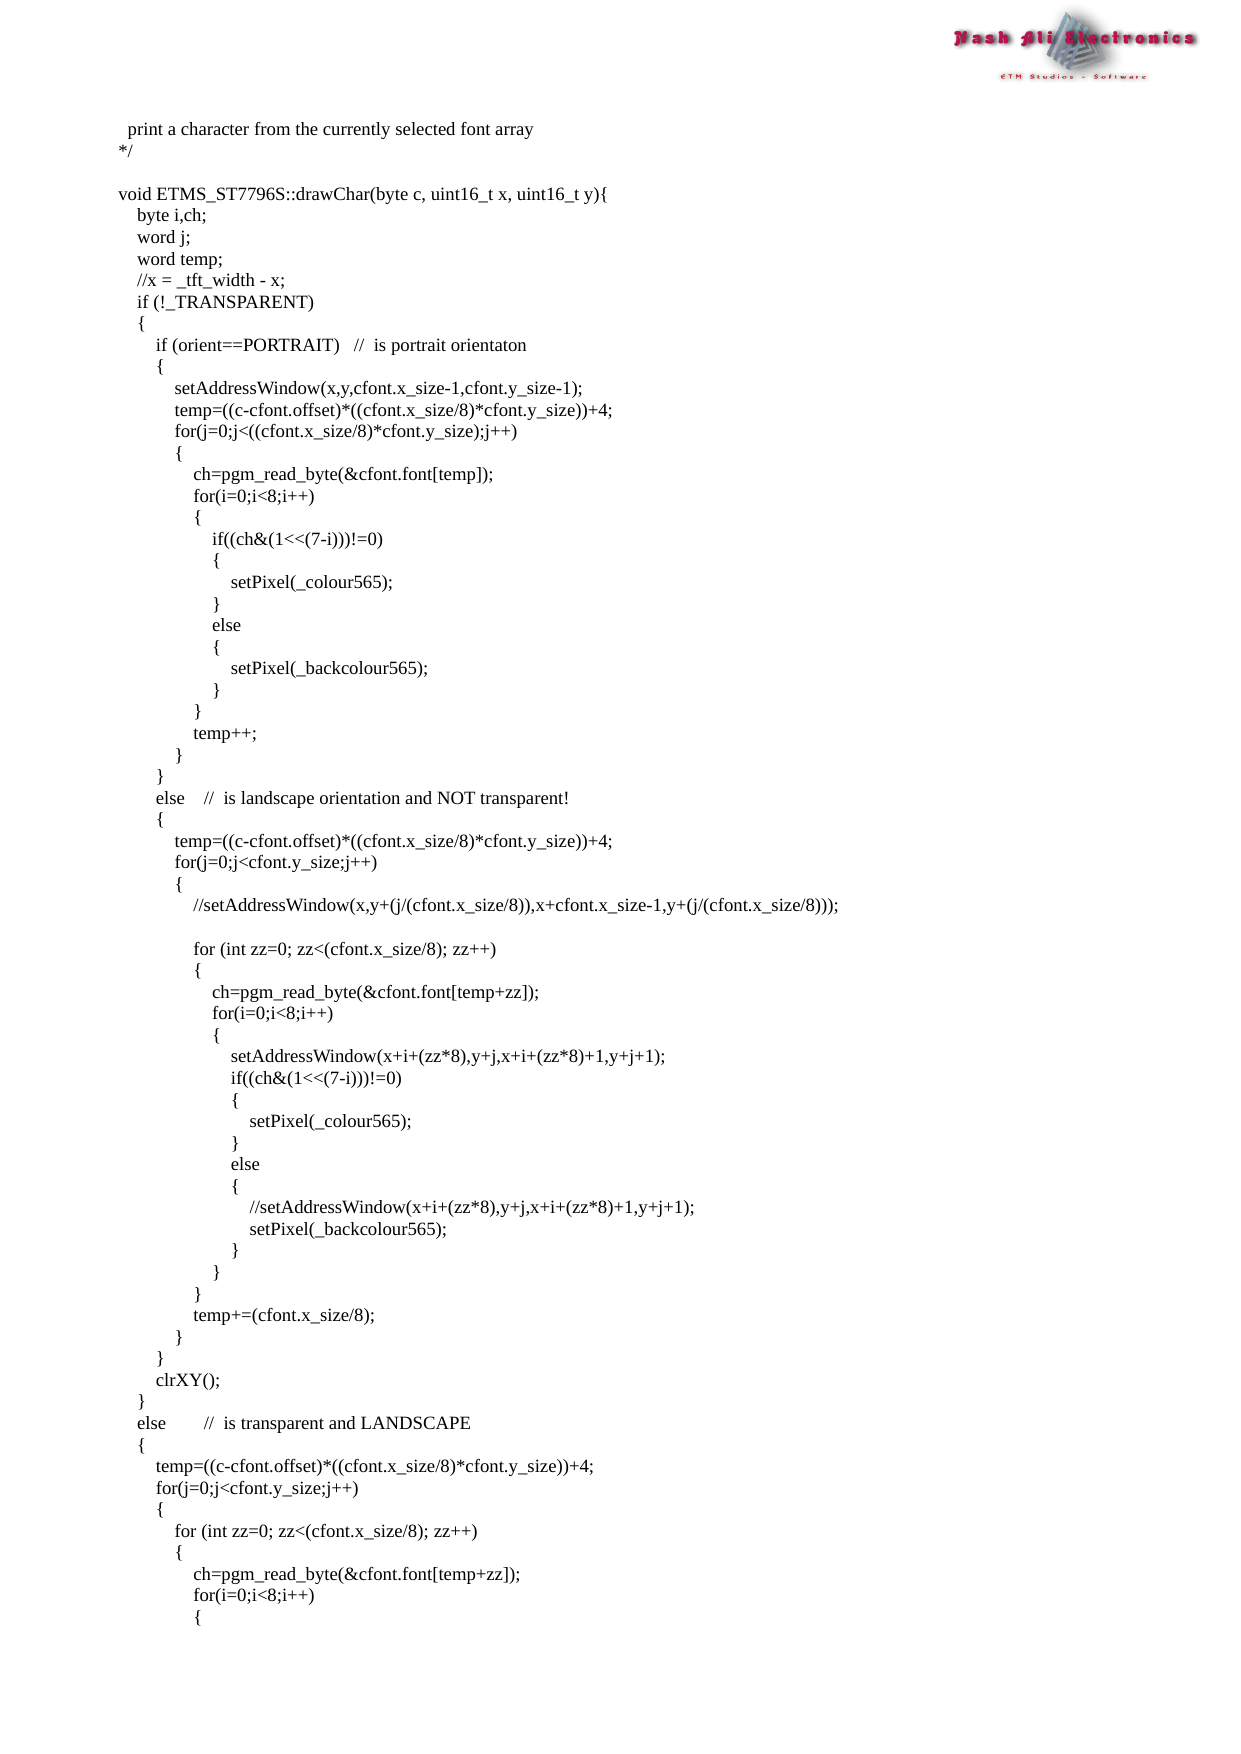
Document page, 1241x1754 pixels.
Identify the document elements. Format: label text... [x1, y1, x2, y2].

text } [118, 592, 1122, 614]
text clrXY(); [118, 1369, 1122, 1390]
text //x = _tft_width - x; [118, 269, 1122, 291]
text } [118, 1132, 1122, 1153]
text for(i=0;i<8;i++) [118, 1002, 1122, 1024]
text { [118, 1606, 1122, 1627]
text for(j=0;j<cfont.y_size;j++) [118, 1477, 1122, 1498]
text { [118, 506, 1122, 528]
text { [118, 636, 1122, 657]
text if((ch&(1<<(7-i)))!=0) [118, 1067, 1122, 1088]
text setPixel(_backcolour565); [118, 657, 1122, 679]
text } [118, 1347, 1122, 1369]
text } [118, 743, 1122, 765]
text } [118, 1261, 1122, 1282]
text { [118, 312, 1122, 334]
text print a character from the currently selected font array [118, 118, 1122, 140]
text { [118, 1088, 1122, 1110]
text */ [118, 140, 1122, 161]
text word j; [118, 226, 1122, 247]
text } [118, 1390, 1122, 1412]
text temp+=(cfont.x_size/8); [118, 1304, 1122, 1326]
text temp++; [118, 722, 1122, 743]
text for (int zz=0; zz<(cfont.x_size/8); zz++) [118, 1520, 1122, 1541]
text if((ch&(1<<(7-i)))!=0) [118, 528, 1122, 549]
text { [118, 549, 1122, 571]
text for(j=0;j<cfont.y_size;j++) [118, 851, 1122, 873]
text temp=((c-cfont.offset)*((cfont.x_size/8)*cfont.y_size))+4; [118, 398, 1122, 420]
text else [118, 1153, 1122, 1175]
text } [118, 765, 1122, 787]
text ch=pgm_read_byte(&cfont.font[temp+zz]); [118, 981, 1122, 1002]
text } [118, 1239, 1122, 1261]
text else [118, 614, 1122, 636]
text } [118, 700, 1122, 722]
text ch=pgm_read_byte(&cfont.font[temp]); [118, 463, 1122, 485]
text //setAddressWindow(x+i+(zz*8),y+j,x+i+(zz*8)+1,y+j+1); [118, 1196, 1122, 1218]
text for(i=0;i<8;i++) [118, 485, 1122, 506]
text { [118, 959, 1122, 981]
text { [118, 1498, 1122, 1520]
text temp=((c-cfont.offset)*((cfont.x_size/8)*cfont.y_size))+4; [118, 1455, 1122, 1477]
text setAddressWindow(x+i+(zz*8),y+j,x+i+(zz*8)+1,y+j+1); [118, 1045, 1122, 1067]
text setPixel(_colour565); [118, 571, 1122, 592]
text for (int zz=0; zz<(cfont.x_size/8); zz++) [118, 937, 1122, 959]
text if (!_TRANSPARENT) [118, 291, 1122, 312]
text void ETMS_ST7796S::drawChar(byte c, uint16_t x, uint16_t y){ [118, 183, 1122, 204]
text { [118, 442, 1122, 463]
text else // is landscape orientation and NOT transparent! [118, 787, 1122, 808]
text } [118, 1282, 1122, 1304]
text else // is transparent and LANDSCAPE [118, 1412, 1122, 1433]
picture [917, 0, 1240, 89]
text //setAddressWindow(x,y+(j/(cfont.x_size/8)),x+cfont.x_size-1,y+(j/(cfont.x_size/8))); [118, 894, 1122, 916]
text } [118, 679, 1122, 700]
text setPixel(_colour565); [118, 1110, 1122, 1132]
text { [118, 808, 1122, 830]
text setPixel(_backcolour565); [118, 1218, 1122, 1239]
text temp=((c-cfont.offset)*((cfont.x_size/8)*cfont.y_size))+4; [118, 830, 1122, 851]
text { [118, 1541, 1122, 1563]
text word temp; [118, 247, 1122, 269]
text { [118, 1433, 1122, 1455]
text } [118, 1326, 1122, 1347]
text setAddressWindow(x,y,cfont.x_size-1,cfont.y_size-1); [118, 377, 1122, 398]
text { [118, 355, 1122, 377]
text { [118, 1024, 1122, 1045]
text { [118, 1175, 1122, 1196]
text for(i=0;i<8;i++) [118, 1584, 1122, 1606]
text byte i,ch; [118, 204, 1122, 226]
text ch=pgm_read_byte(&cfont.font[temp+zz]); [118, 1563, 1122, 1584]
text { [118, 873, 1122, 894]
text for(j=0;j<((cfont.x_size/8)*cfont.y_size);j++) [118, 420, 1122, 442]
text if (orient==PORTRAIT) // is portrait orientaton [118, 334, 1122, 355]
